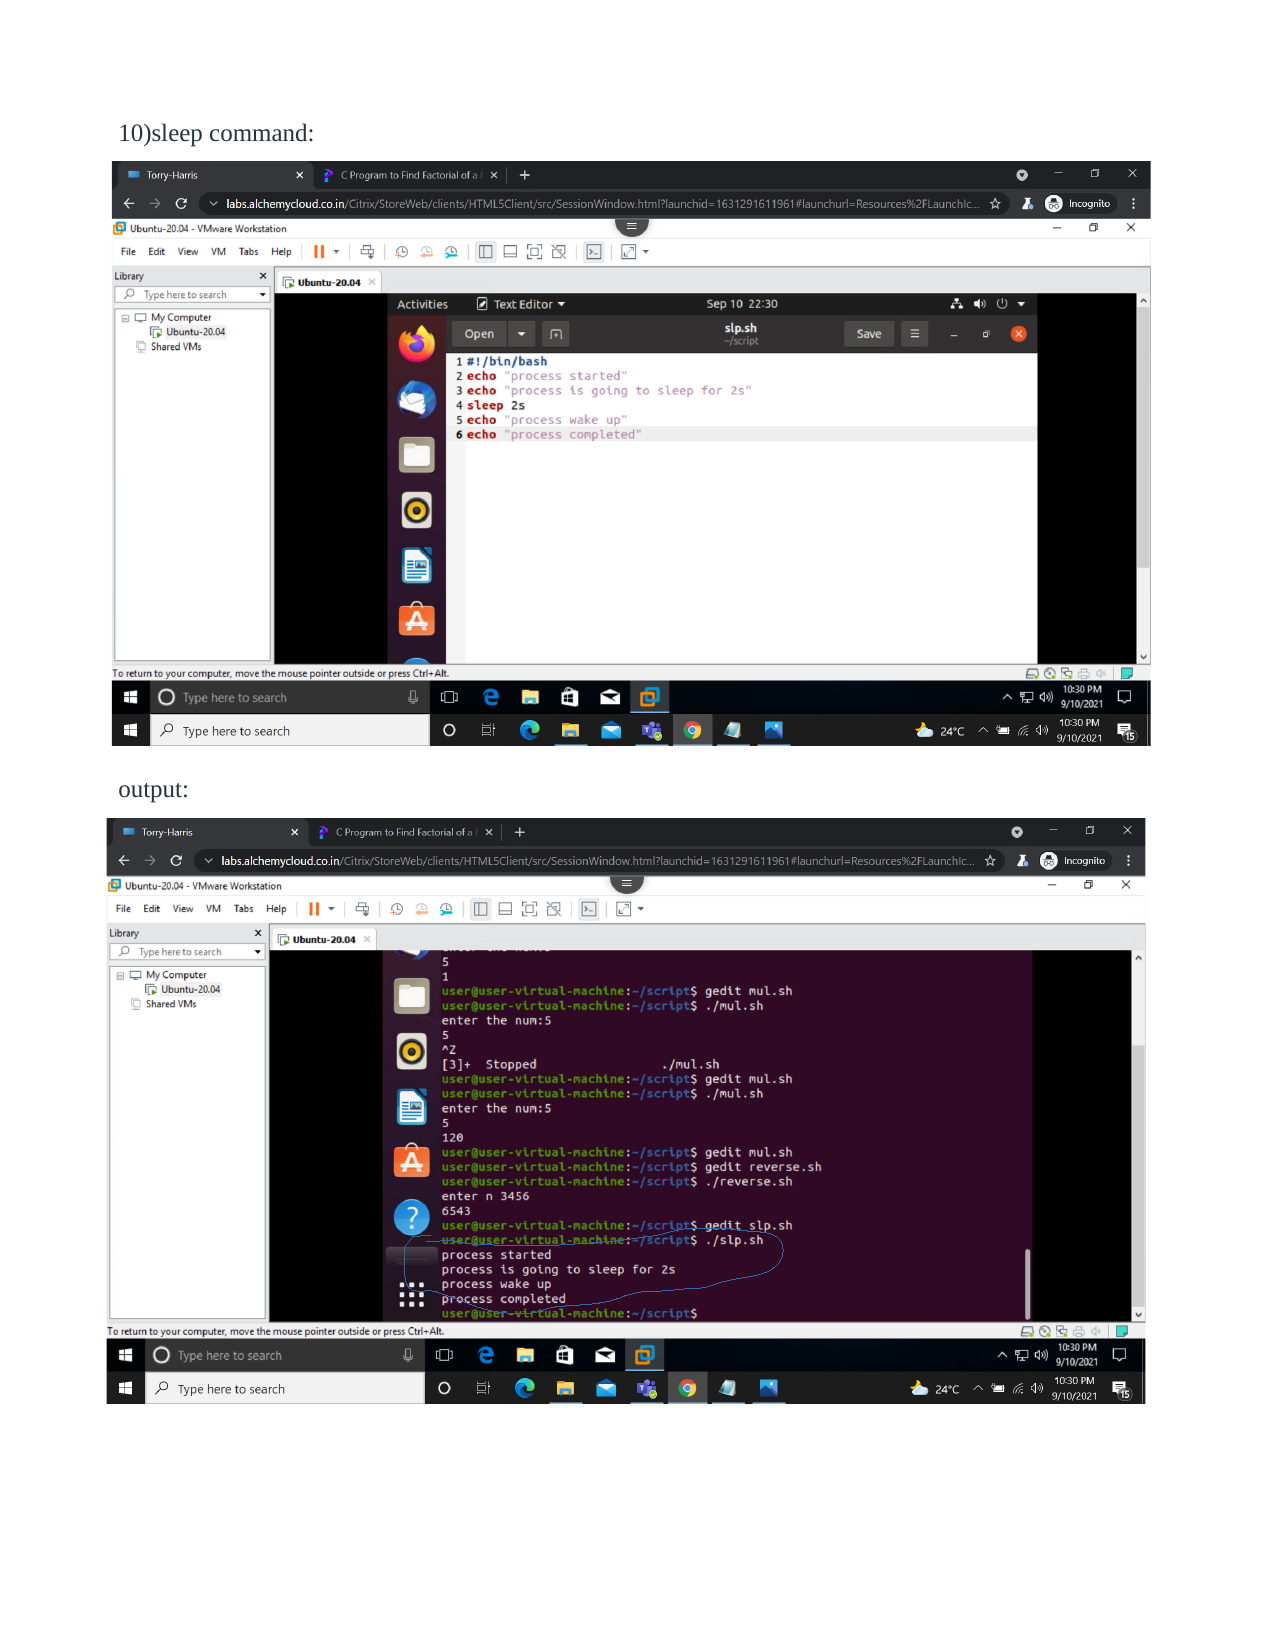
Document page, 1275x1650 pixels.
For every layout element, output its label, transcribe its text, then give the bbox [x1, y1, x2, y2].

picture [106, 818, 1146, 1404]
text 10)sleep command: [118, 118, 1157, 147]
picture [111, 161, 1151, 746]
text output: [118, 774, 1157, 803]
